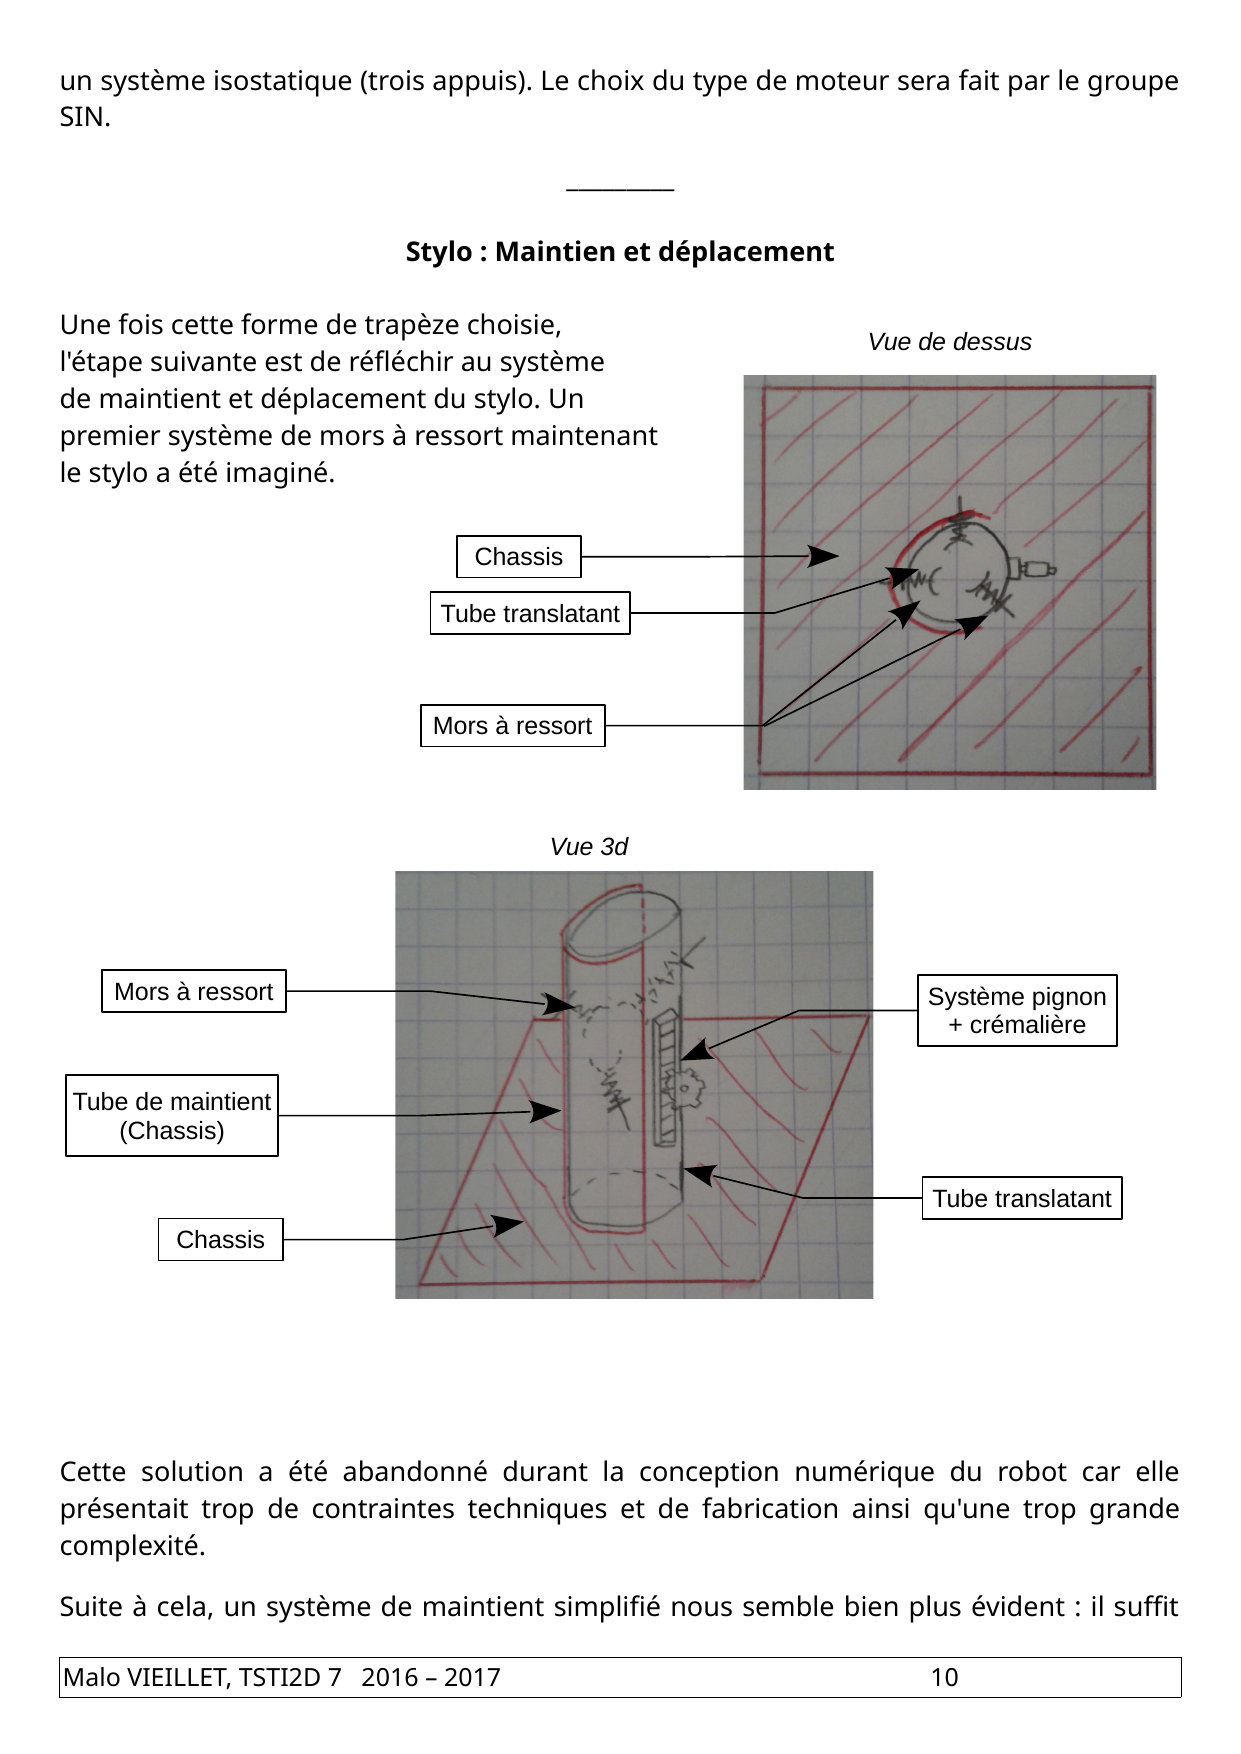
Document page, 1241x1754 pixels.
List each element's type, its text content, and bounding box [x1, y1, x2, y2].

text de maintient et déplacement du stylo. Un [59, 379, 746, 416]
text [1154, 379, 1181, 416]
text Stylo : Maintien et déplacement [59, 232, 1181, 269]
text Suite à cela, un système de maintient simplifié nous semble bien plus évident : il suffit [59, 1587, 1181, 1624]
text _________ [59, 158, 1181, 195]
text Cette solution a été abandonné durant la conception numérique du robot car elle présentait trop de contraintes techniques et de fabrication ainsi qu'une trop grande complexité. [59, 1453, 1181, 1563]
text un système isostatique (trois appuis). Le choix du type de moteur sera fait par le groupe SIN. [59, 61, 1181, 135]
text [1154, 416, 1181, 453]
picture [395, 871, 874, 1155]
text premier système de mors à ressort maintenant [59, 416, 746, 453]
text le stylo a été imaginé. [59, 453, 746, 490]
text l'étape suivante est de réfléchir au système [59, 343, 1181, 379]
picture [743, 484, 1157, 790]
text [1154, 453, 1181, 490]
text Une fois cette forme de trapèze choisie, [59, 306, 1181, 343]
